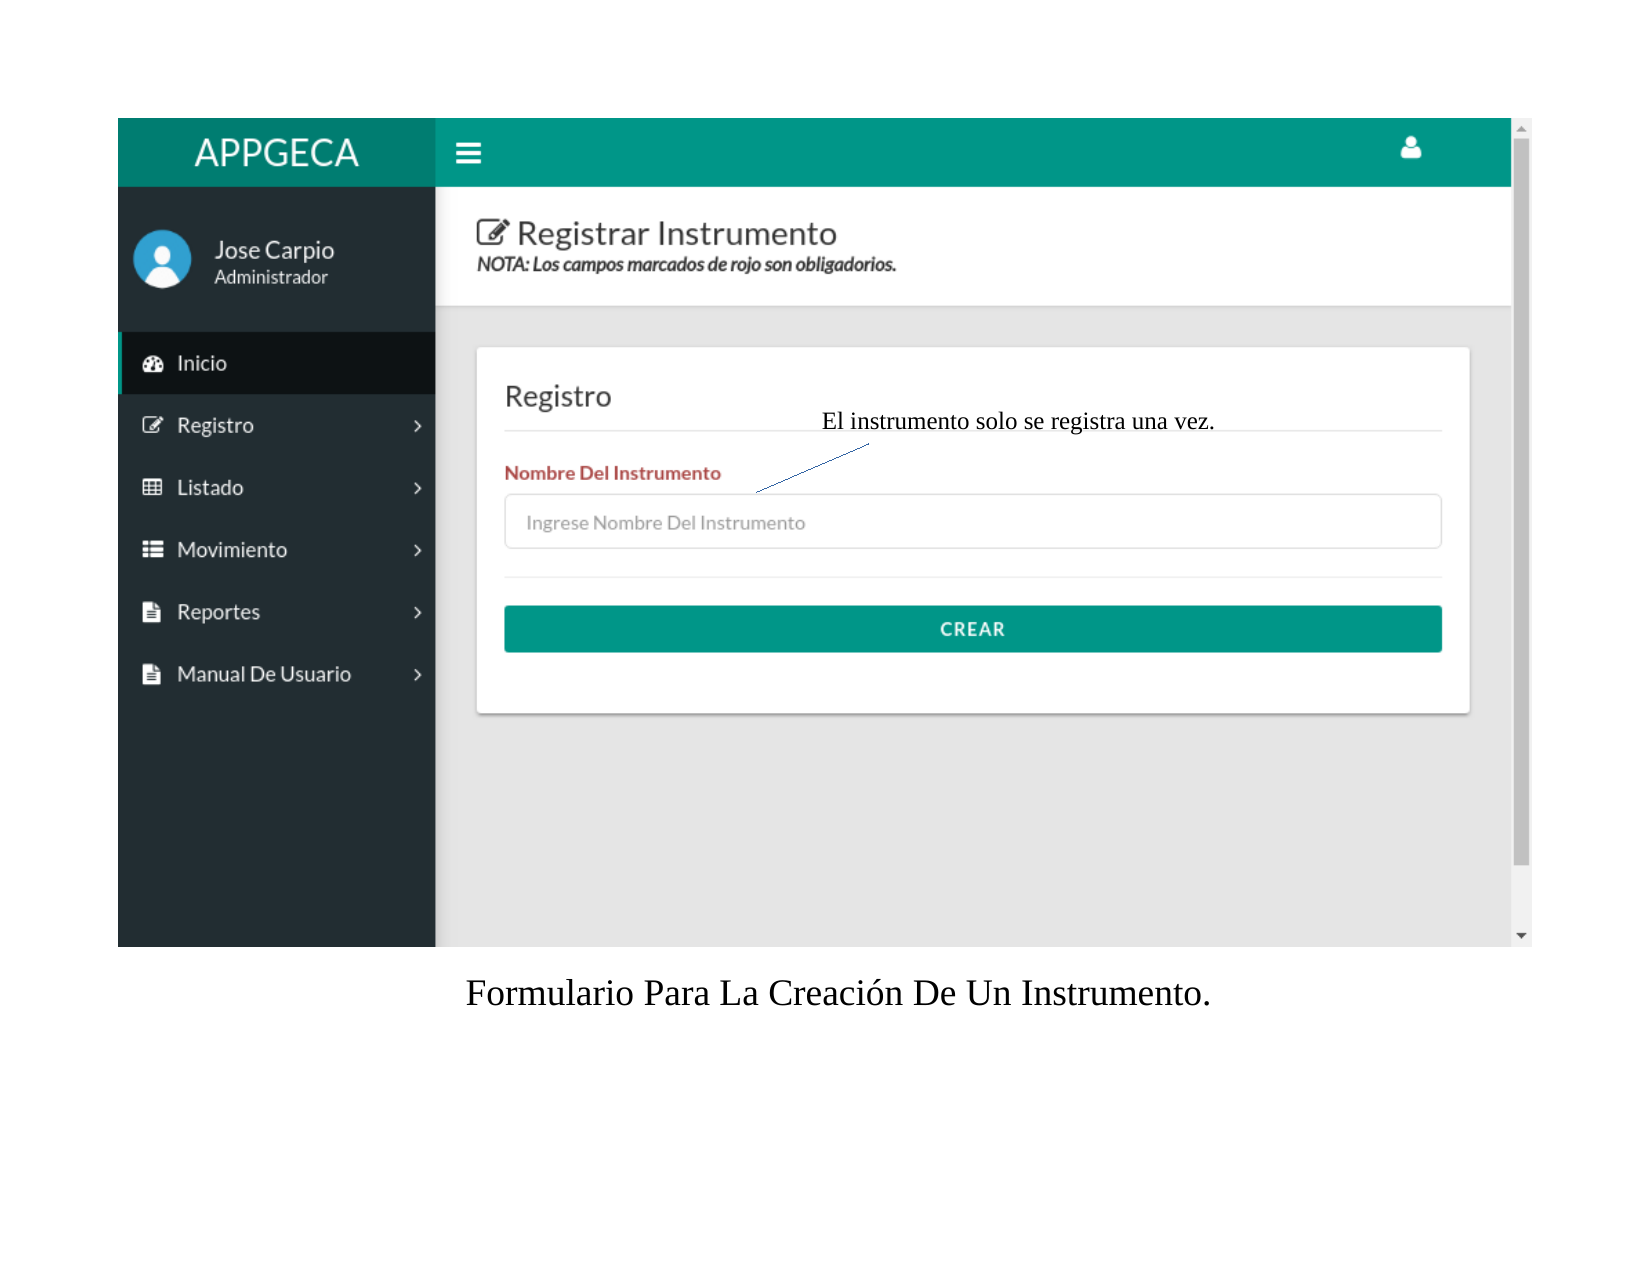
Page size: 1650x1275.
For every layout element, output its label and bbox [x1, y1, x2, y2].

picture [118, 118, 1532, 947]
